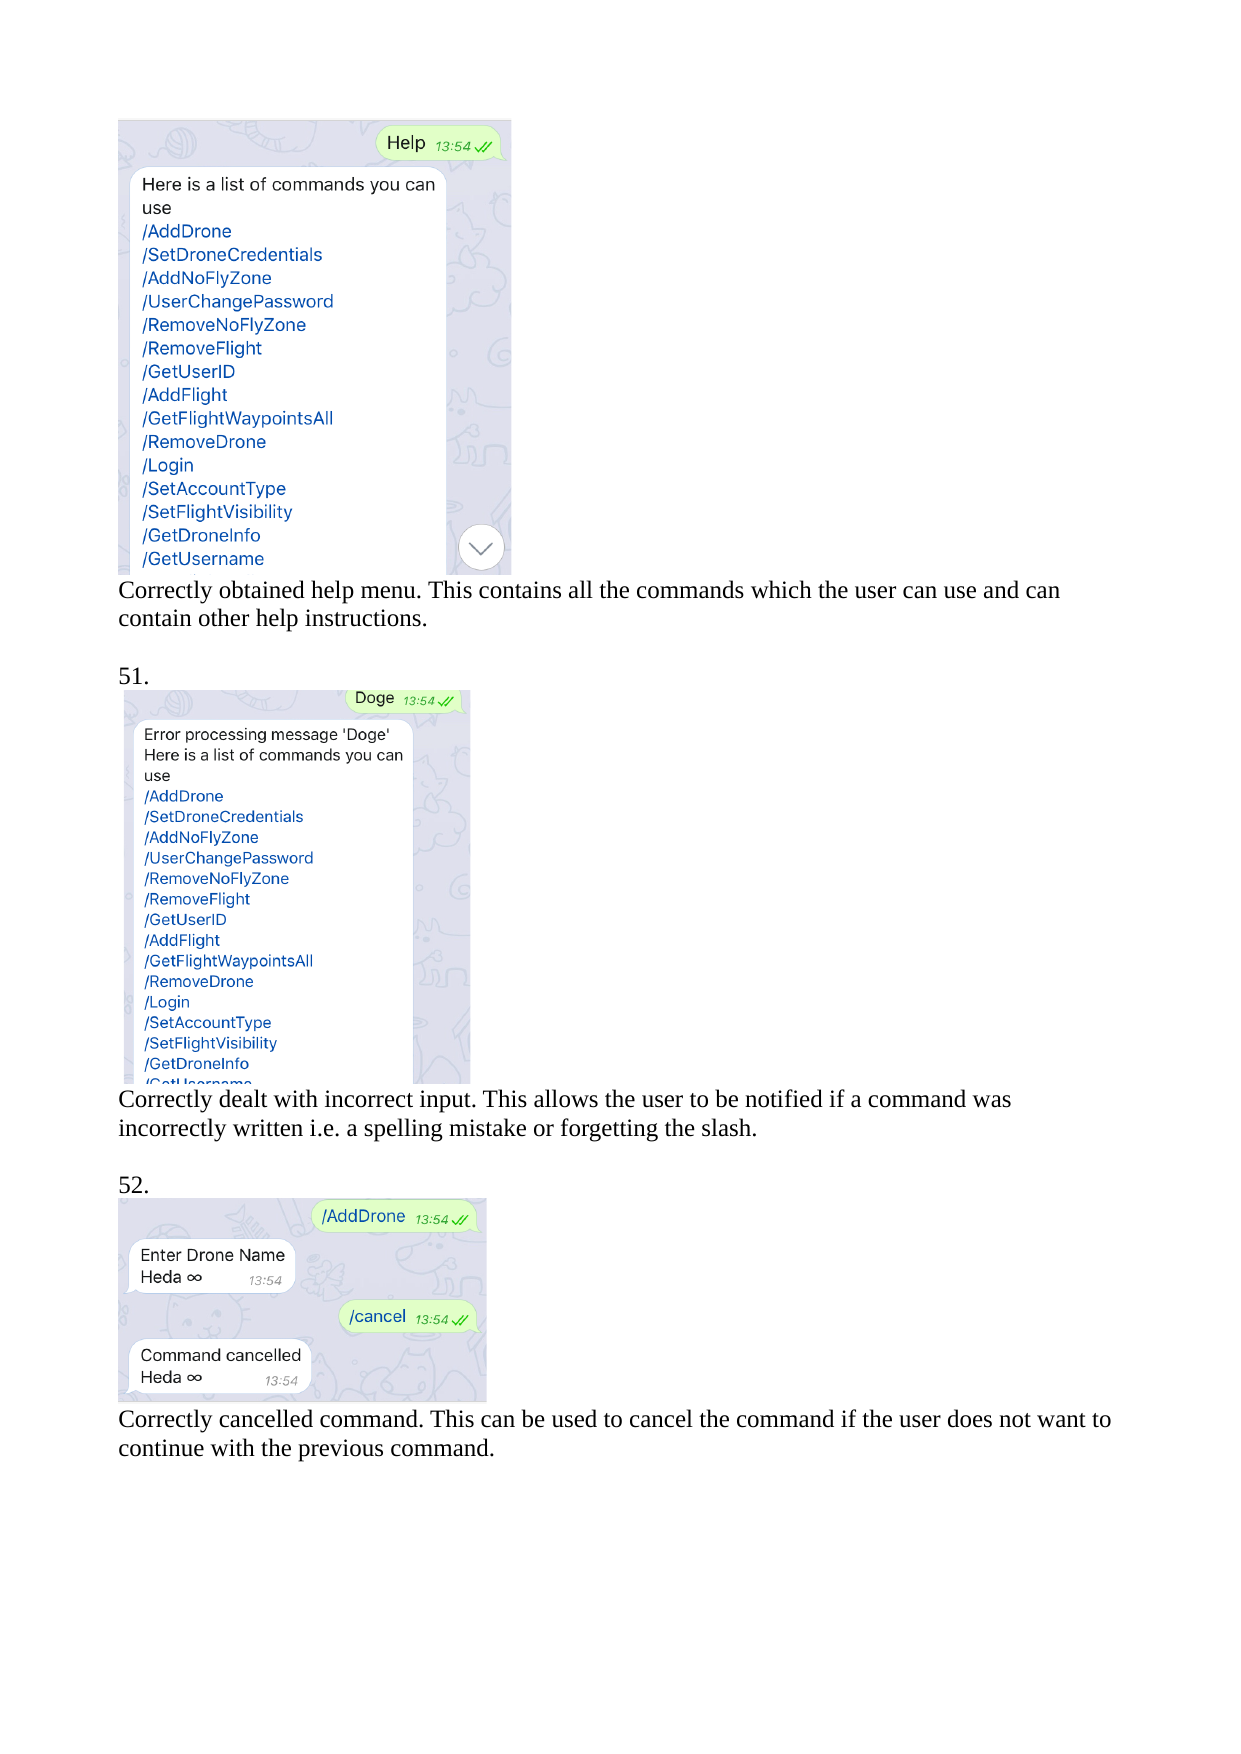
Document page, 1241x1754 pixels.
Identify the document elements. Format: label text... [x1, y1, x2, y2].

picture [118, 118, 512, 575]
text Correctly obtained help menu. This contains all the commands which the user can use and can contain other help instructions. [118, 118, 1122, 632]
text Correctly dealt with incorrect input. This allows the user to be notified if a command was incorrectly written i.e. a spelling mistake or forgetting the slash. [118, 690, 1122, 1141]
picture [123, 690, 471, 1084]
text 52. [118, 1170, 1122, 1199]
text Correctly cancelled command. This can be used to cancel the command if the user does not want to continue with the previous command. [118, 1199, 1122, 1462]
picture [118, 1214, 487, 1404]
text 51. [118, 661, 1122, 690]
